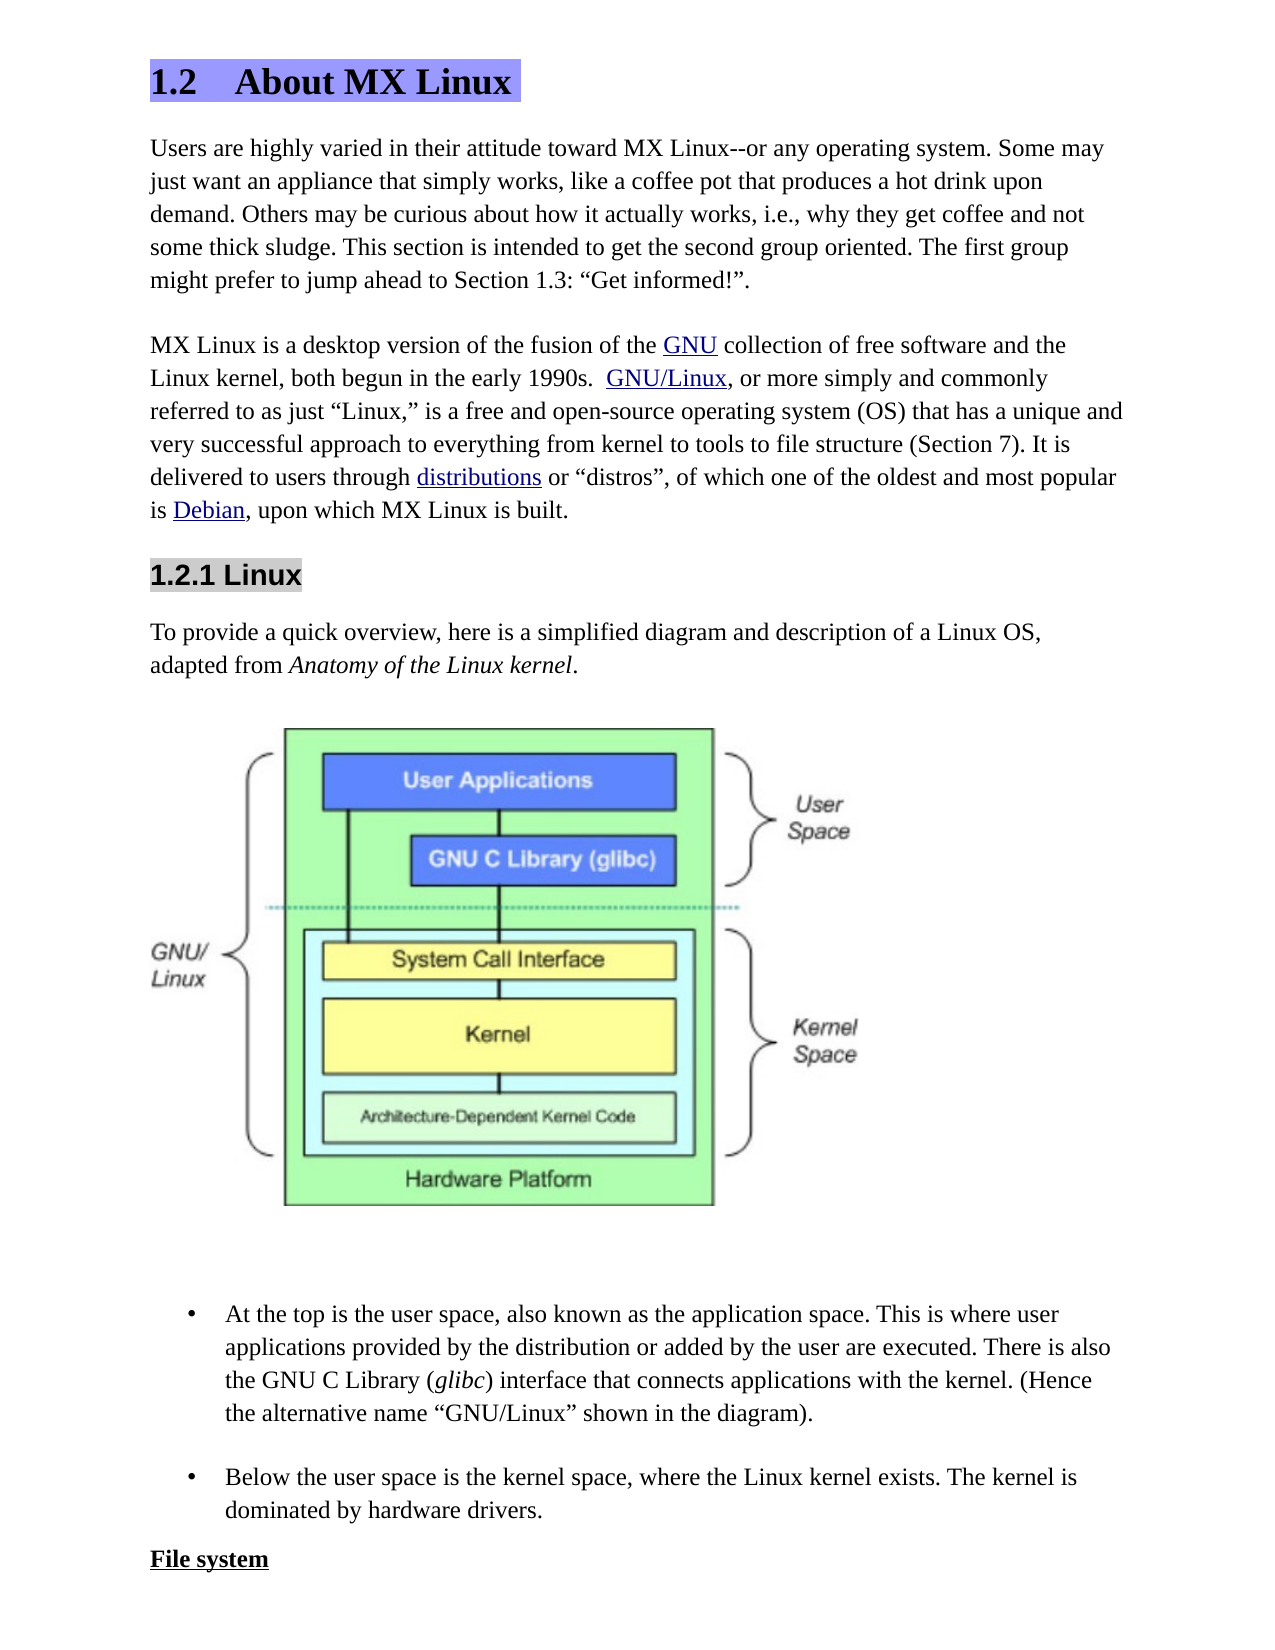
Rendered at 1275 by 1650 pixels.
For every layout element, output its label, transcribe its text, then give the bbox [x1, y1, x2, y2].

subtitle 1.2.1 Linux [302, 558, 1125, 592]
text MX Linux is a desktop version of the fusion of the GNU collection of free software and the Linux kernel, both begun in the early 1990s. GNU/Linux, or more simply and commonly referred to as just “Linux,” is a free and open-source operating system (OS) that has a unique and very successful approach to everything from kernel to tools to file structure (Section 7). It is delivered to users through distributions or “distros”, of which one of the oldest and most popular is Debian, upon which MX Linux is built. [150, 330, 1125, 524]
subtitle 1.2 About MX Linux [521, 59, 1125, 102]
list Below the user space is the kernel space, where the Linux kernel exists. The kernel is dominated by hardware drivers. [187, 1462, 1125, 1524]
text File system [150, 1544, 1125, 1573]
text Users are highly varied in their attitude toward MX Linux--or any operating system. Some may just want an appliance that simply works, like a coffee pot that produces a hot drink upon demand. Others may be curious about how it actually works, i.e., why they get coffee and not some thick sludge. This section is intended to get the second group oriented. The first group might prefer to jump ahead to Section 1.3: “Get informed!”. [150, 133, 1125, 294]
list At the top is the user space, also known as the application space. This is where user applications provided by the distribution or added by the user are executed. There is also the GNU C Library (glibc) interface that connects applications with the kernel. (Hence the alternative name “GNU/Linux” shown in the diagram). [187, 1299, 1125, 1427]
picture [150, 728, 859, 1206]
text To provide a quick overview, here is a simplified diagram and description of a Linux OS, adapted from Anatomy of the Linux kernel. [150, 617, 1125, 678]
